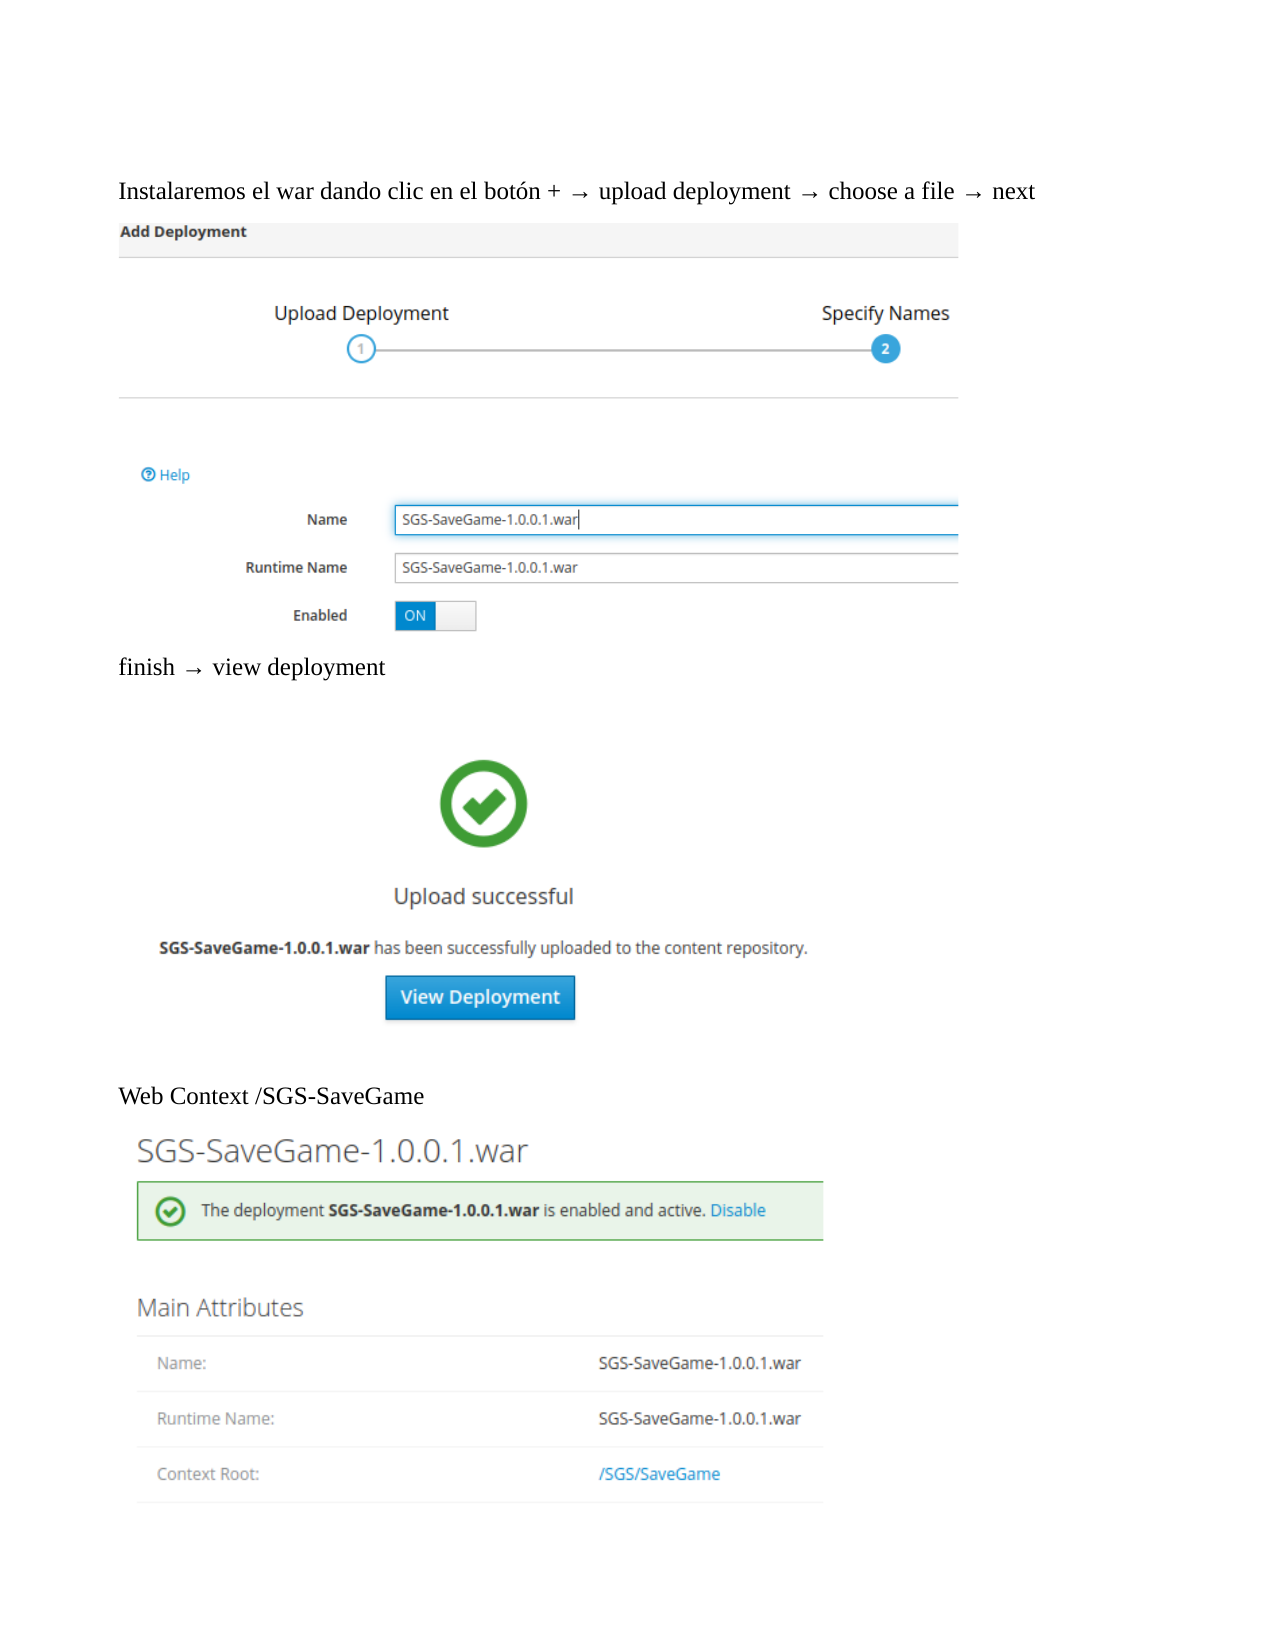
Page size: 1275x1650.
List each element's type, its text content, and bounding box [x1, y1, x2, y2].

picture [103, 721, 866, 1039]
text finish → view deployment [118, 652, 1157, 681]
picture [118, 223, 959, 643]
picture [126, 1135, 824, 1514]
text Web Context /SGS-SaveGame [118, 1081, 1157, 1109]
text Instalaremos el war dando clic en el botón + → upload deployment → choose a file → next [118, 176, 1157, 205]
